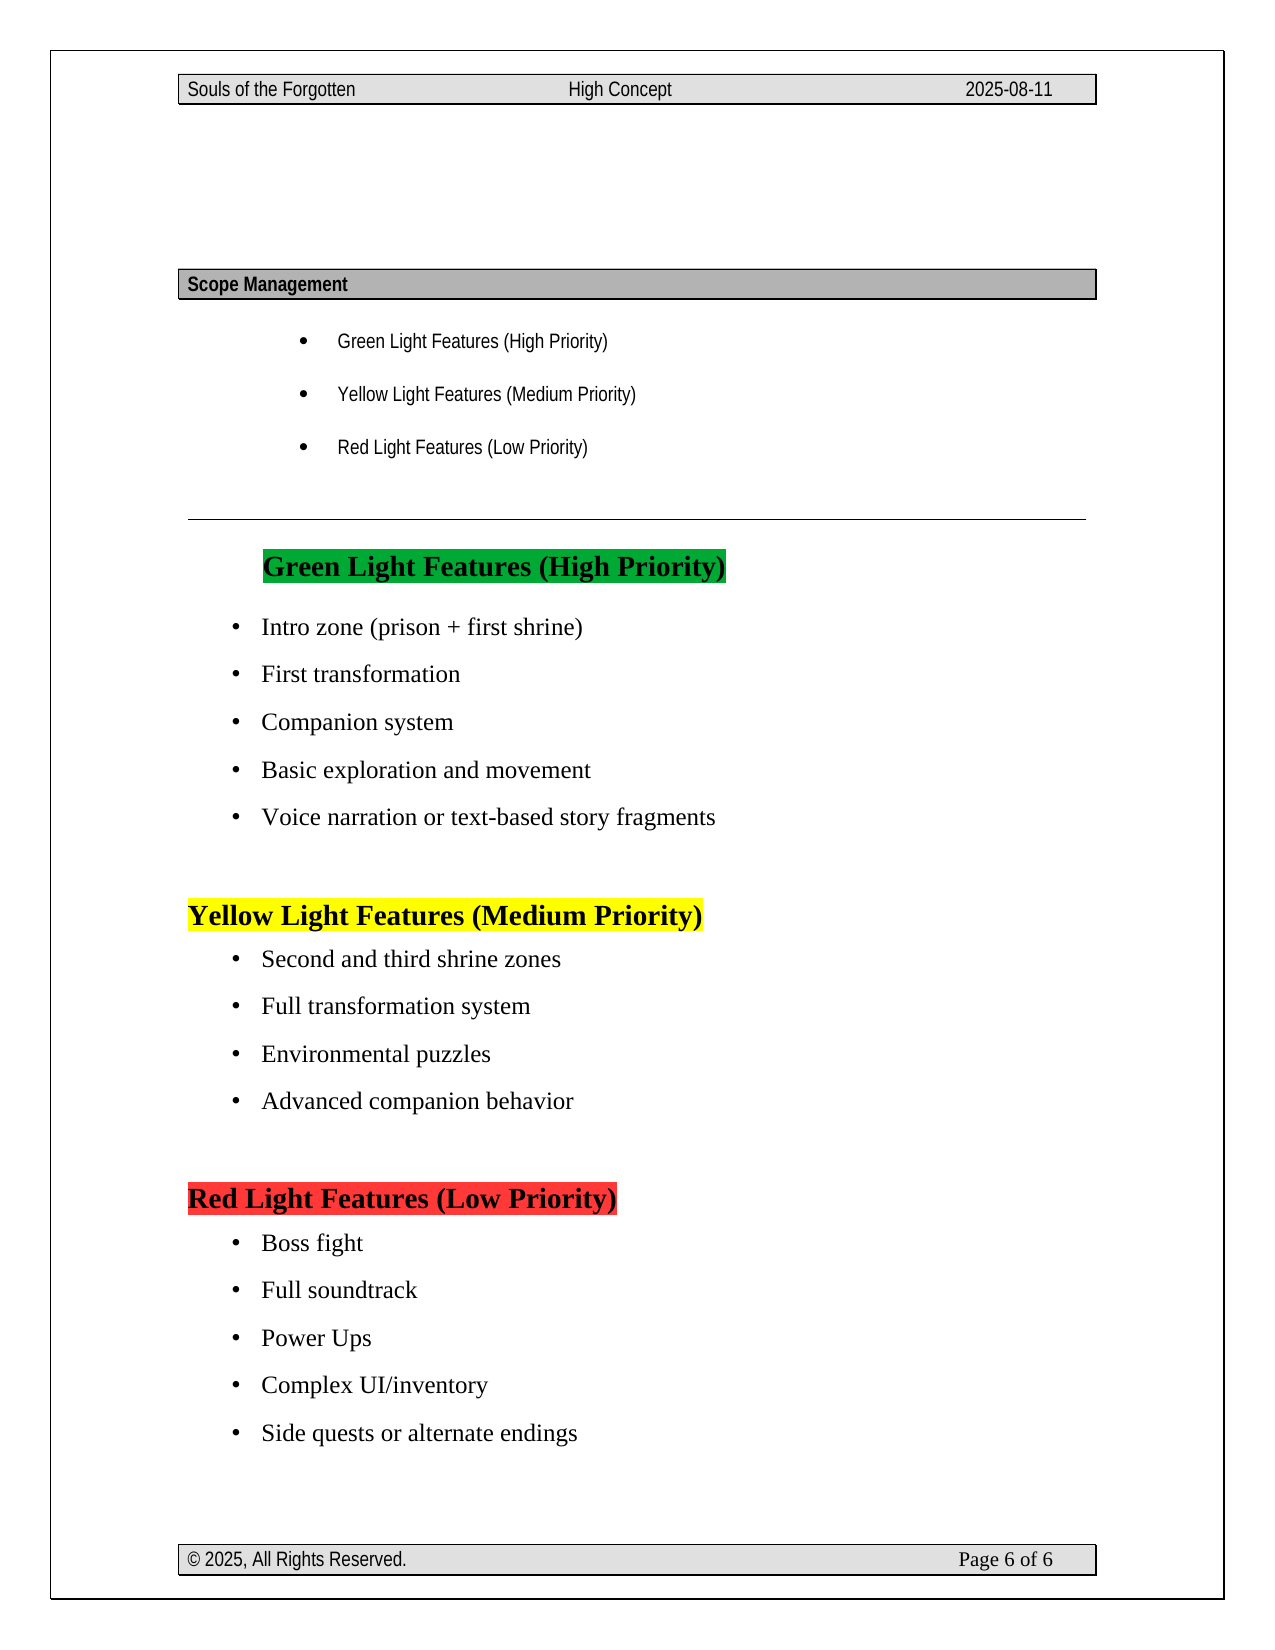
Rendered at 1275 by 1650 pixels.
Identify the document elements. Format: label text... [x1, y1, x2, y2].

list Boss fight [232, 1228, 1086, 1256]
list Basic exploration and movement [232, 755, 1086, 783]
list Intro zone (prison + first shrine) [232, 612, 1086, 641]
list Green Light Features (High Priority) [300, 329, 1086, 353]
subtitle Green Light Features (High Priority) [262, 549, 1086, 583]
subtitle Red Light Features (Low Priority) [187, 1182, 1086, 1215]
list Environmental puzzles [232, 1039, 1086, 1068]
list Complex UI/inventory [232, 1371, 1086, 1399]
list Side quests or alternate endings [232, 1418, 1086, 1447]
list Yellow Light Features (Medium Priority) [300, 382, 1086, 406]
list Red Light Features (Low Priority) [300, 435, 1086, 459]
subtitle Yellow Light Features (Medium Priority) [187, 898, 1086, 931]
list Full soundtrack [232, 1275, 1086, 1304]
list Voice narration or text-based story fragments [232, 802, 1086, 831]
list Second and third shrine zones [232, 944, 1086, 972]
text Scope Management [179, 270, 1095, 298]
list Advanced companion behavior [232, 1086, 1086, 1115]
list Companion system [232, 707, 1086, 736]
list Full transformation system [232, 991, 1086, 1020]
list Power Ups [232, 1323, 1086, 1352]
list First transformation [232, 659, 1086, 688]
